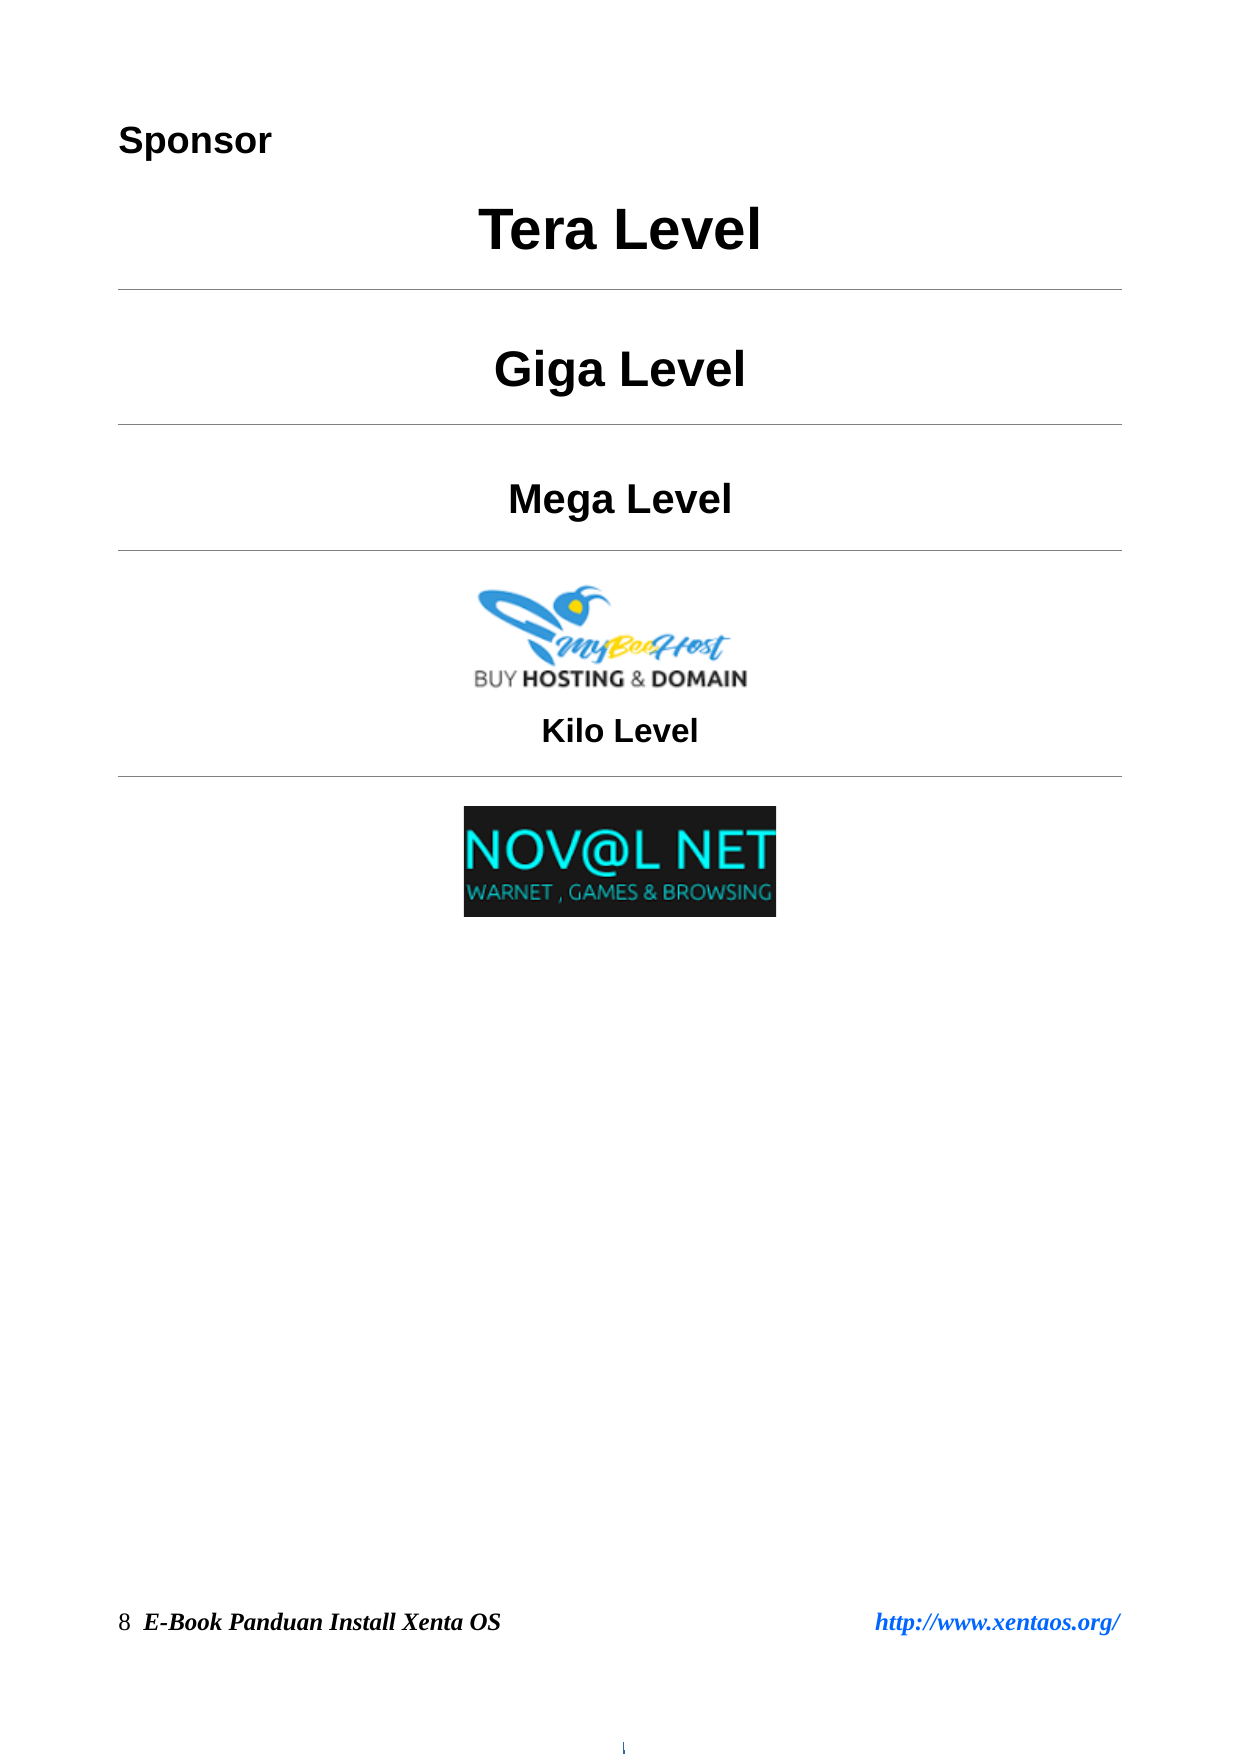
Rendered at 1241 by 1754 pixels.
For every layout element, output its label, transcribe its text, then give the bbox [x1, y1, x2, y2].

subtitle Tera Level [118, 195, 1122, 262]
subtitle Kilo Level [118, 711, 1122, 749]
subtitle Mega Level [118, 475, 1122, 523]
subtitle Sponsor [118, 118, 1122, 162]
picture [463, 806, 777, 917]
picture [463, 579, 777, 691]
subtitle Giga Level [118, 340, 1122, 397]
